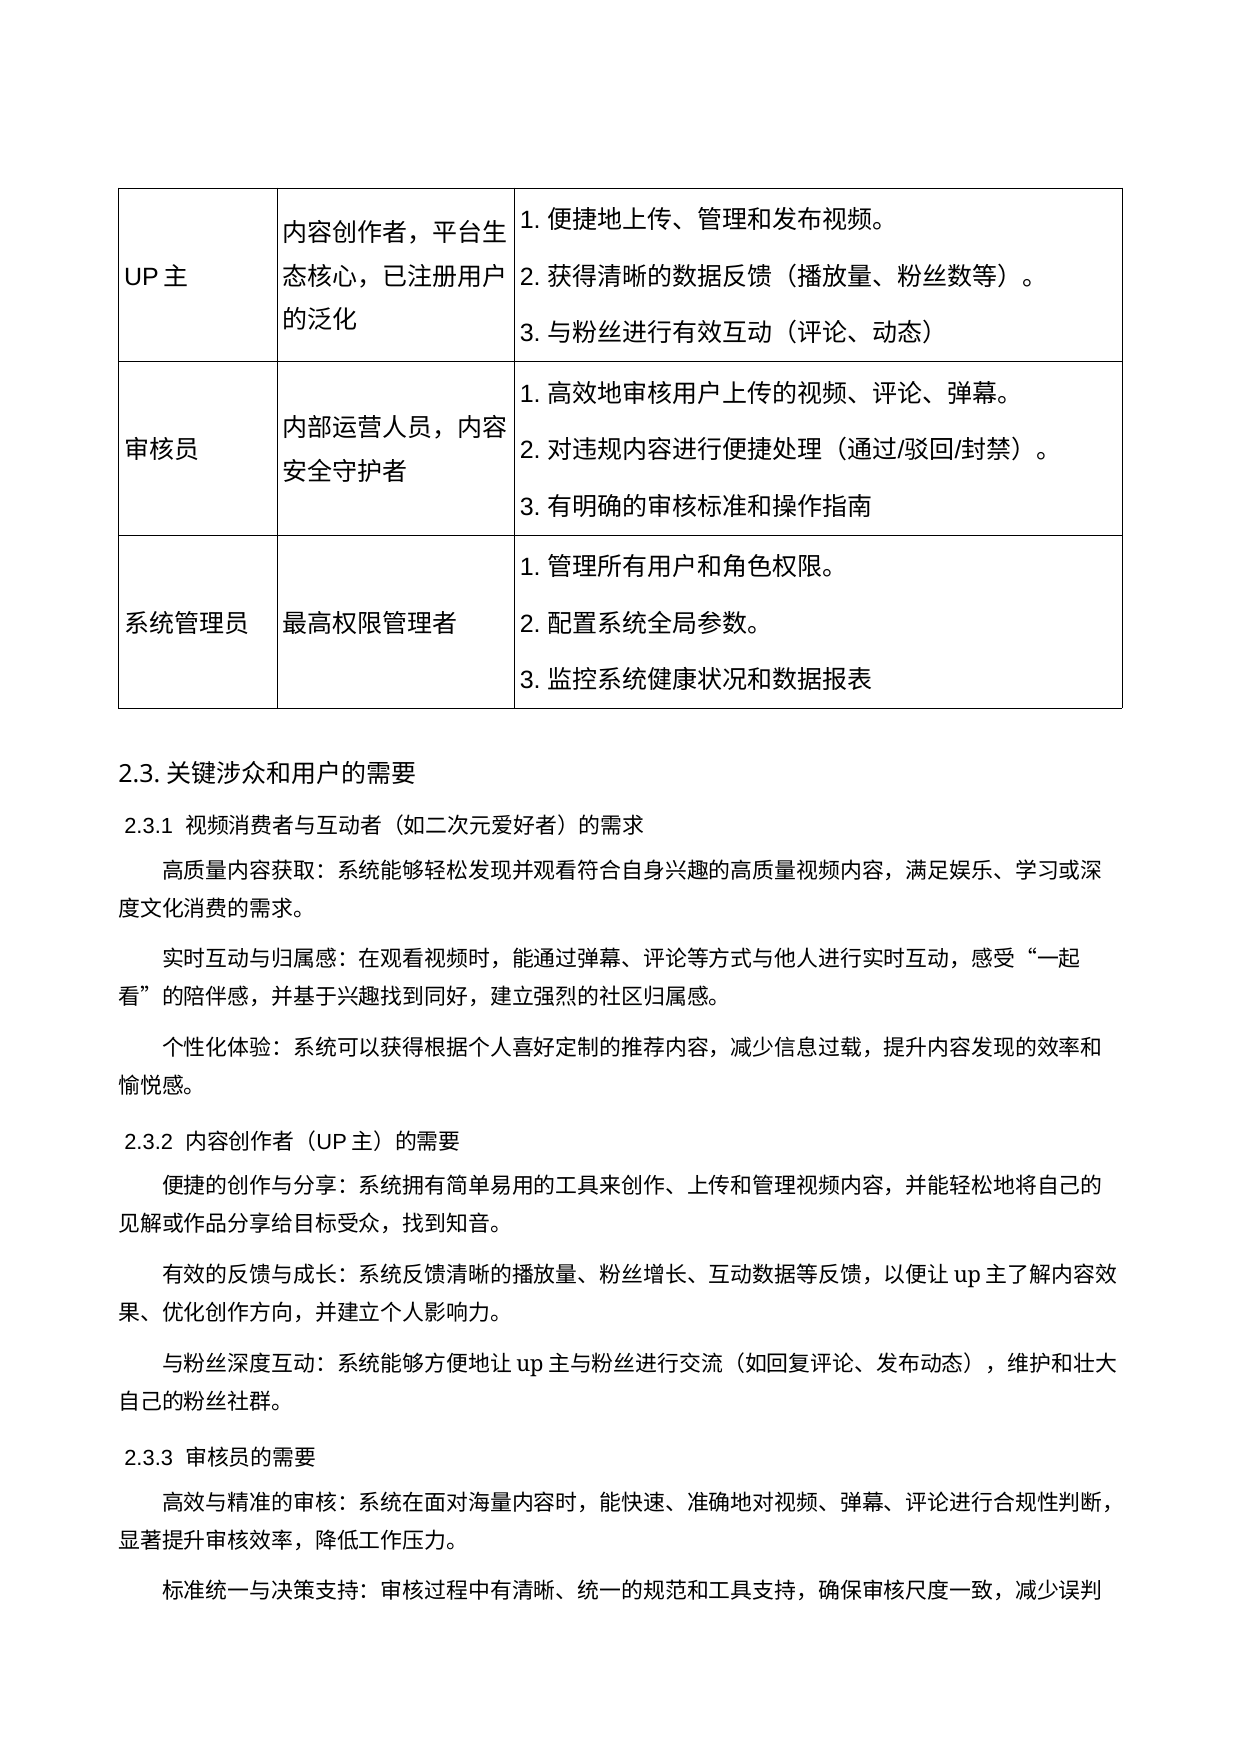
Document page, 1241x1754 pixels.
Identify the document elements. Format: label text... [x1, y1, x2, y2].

text 个性化体验：系统可以获得根据个人喜好定制的推荐内容，减少信息过载，提升内容发现的效率和愉悦感。 [118, 1030, 1122, 1100]
subtitle 审核员的需要 [118, 1440, 1122, 1472]
table_cell 1. 高效地审核用户上传的视频、评论、弹幕。 2. 对违规内容进行便捷处理（通过/驳回/封禁）。 3. 有明确的审核标准和操作指南 [515, 362, 1122, 534]
table_cell 最高权限管理者 [278, 536, 514, 708]
text 高效与精准的审核：系统在面对海量内容时，能快速、准确地对视频、弹幕、评论进行合规性判断，显著提升审核效率，降低工作压力。 [118, 1485, 1122, 1554]
table_cell 系统管理员 [119, 536, 277, 708]
table_cell 1. 管理所有用户和角色权限。 2. 配置系统全局参数。 3. 监控系统健康状况和数据报表 [515, 536, 1122, 708]
table_cell 内容创作者，平台生态核心，已注册用户的泛化 [278, 189, 514, 361]
subtitle 视频消费者与互动者（如二次元爱好者）的需求​​ [118, 808, 1122, 840]
table_cell 1. 便捷地上传、管理和发布视频。 2. 获得清晰的数据反馈（播放量、粉丝数等）。 3. 与粉丝进行有效互动（评论、动态） [515, 189, 1122, 361]
subtitle 关键涉众和用户的需要 [118, 753, 1122, 789]
table_cell UP主 [119, 189, 277, 361]
subtitle 内容创作者（UP主）的需要​​ [118, 1124, 1122, 1156]
text 实时互动与归属感：在观看视频时，能通过弹幕、评论等方式与他人进行实时互动，感受“一起看”的陪伴感，并基于兴趣找到同好，建立强烈的社区归属感。 [118, 941, 1122, 1011]
text 高质量内容获取：系统能够轻松发现并观看符合自身兴趣的高质量视频内容，满足娱乐、学习或深度文化消费的需求。 [118, 853, 1122, 922]
text 有效的反馈与成长：系统反馈清晰的播放量、粉丝增长、互动数据等反馈，以便让up主了解内容效果、优化创作方向，并建立个人影响力。 [118, 1257, 1122, 1327]
text 便捷的创作与分享：系统拥有简单易用的工具来创作、上传和管理视频内容，并能轻松地将自己的见解或作品分享给目标受众，找到知音。 [118, 1168, 1122, 1238]
table_cell 审核员 [119, 362, 277, 534]
table_cell 内部运营人员，内容安全守护者 [278, 362, 514, 534]
text 标准统一与决策支持​：审核过程中有清晰、统一的规范和工具支持，确保审核尺度一致，减少误判 [118, 1573, 1122, 1605]
text 与粉丝深度互动：系统能够方便地让up主与粉丝进行交流（如回复评论、发布动态），维护和壮大自己的粉丝社群。 [118, 1346, 1122, 1416]
